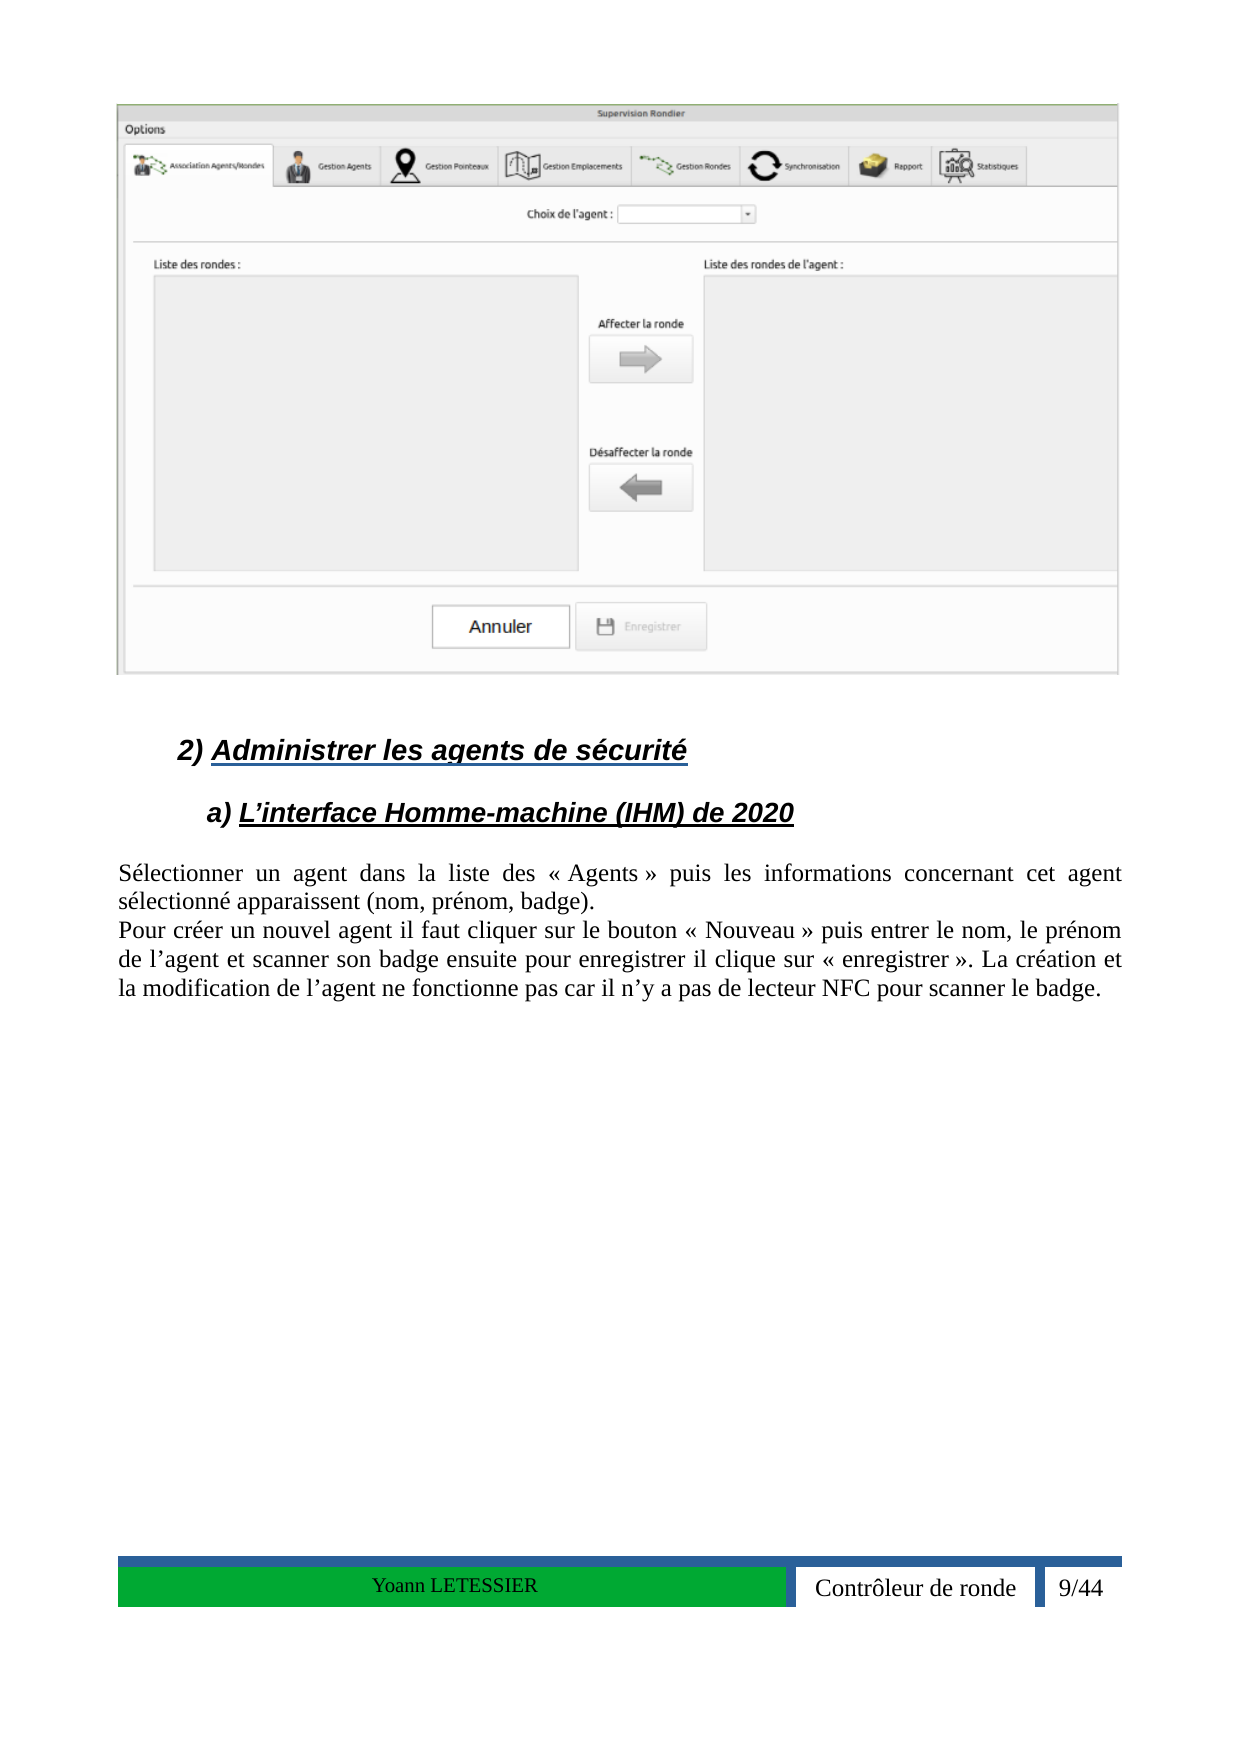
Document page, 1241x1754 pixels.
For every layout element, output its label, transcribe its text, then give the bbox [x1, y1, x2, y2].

subtitle L’interface Homme-machine (IHM) de 2020 [118, 796, 1122, 828]
text Sélectionner un agent dans la liste des « Agents » puis les informations concernant cet agent sélectionné apparaissent (nom, prénom, badge). [118, 858, 1122, 915]
subtitle Administrer les agents de sécurité [118, 733, 1122, 767]
text Pour créer un nouvel agent il faut cliquer sur le bouton « Nouveau » puis entrer le nom, le prénom de l’agent et scanner son badge ensuite pour enregistrer il clique sur « enregistrer ». La création et la modification de l’agent ne fonctionne pas car il n’y a pas de lecteur NFC pour scanner le badge. [118, 915, 1122, 1001]
picture [116, 103, 1121, 675]
